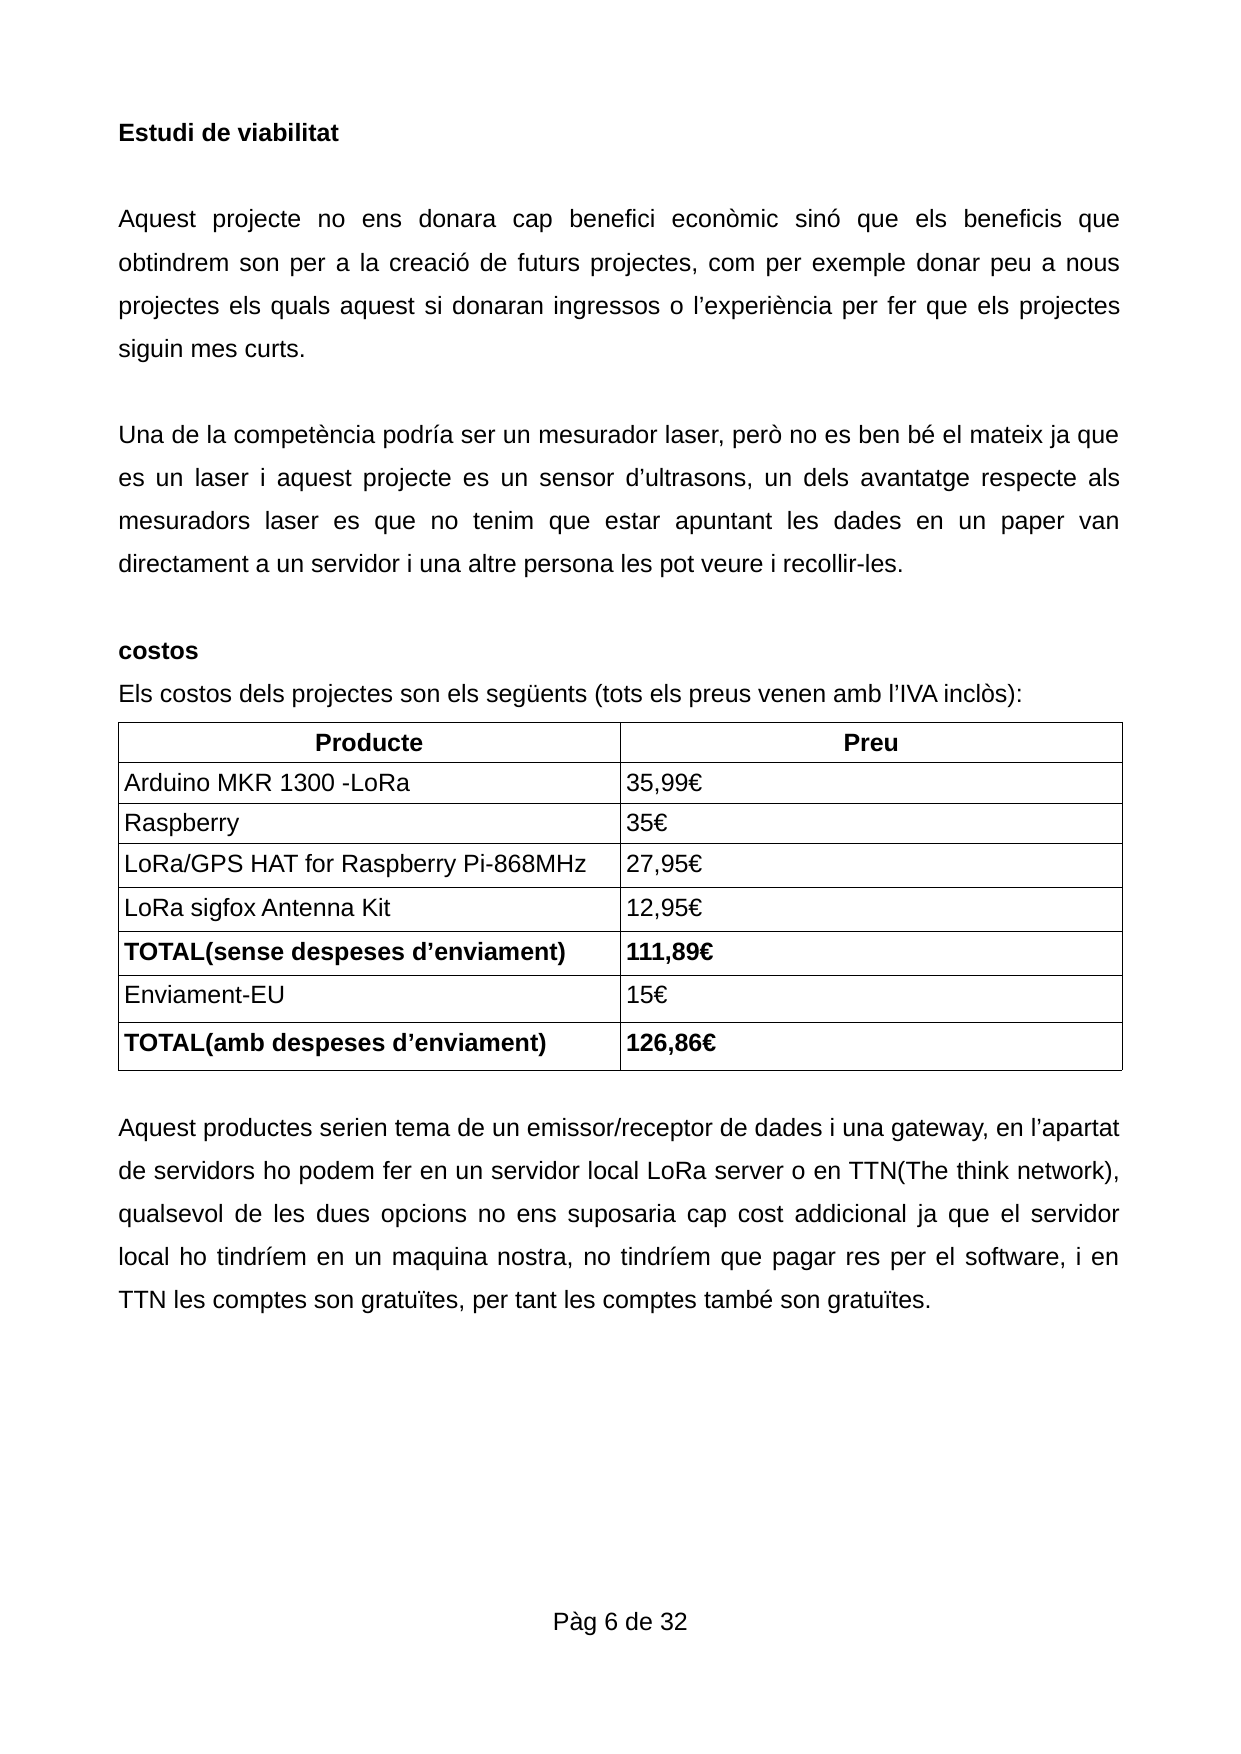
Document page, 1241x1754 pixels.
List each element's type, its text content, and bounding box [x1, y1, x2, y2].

table_cell 12,95€ [621, 888, 1122, 931]
table_cell Enviament-EU [119, 976, 620, 1022]
table_cell 35€ [621, 804, 1122, 843]
text Aquest productes serien tema de un emissor/receptor de dades i una gateway, en l’apartat de servidors ho podem fer en un servidor local LoRa server o en TTN(The think network), qualsevol de les dues opcions no ens suposaria cap cost addicional ja que el servidor local ho tindríem en un maquina nostra, no tindríem que pagar res per el software, i en TTN les comptes son gratuïtes, per tant les comptes també son gratuïtes. [118, 1113, 1122, 1314]
text Aquest projecte no ens donara cap benefici econòmic sinó que els beneficis que obtindrem son per a la creació de futurs projectes, com per exemple donar peu a nous projectes els quals aquest si donaran ingressos o l’experiència per fer que els projectes siguin mes curts. [118, 204, 1122, 362]
table_cell LoRa/GPS HAT for Raspberry Pi-868MHz [119, 844, 620, 887]
table_cell 111,89€ [621, 932, 1122, 975]
text Els costos dels projectes son els següents (tots els preus venen amb l’IVA inclòs): [118, 679, 1122, 707]
table_cell 126,86€ [621, 1023, 1122, 1070]
text Una de la competència podría ser un mesurador laser, però no es ben bé el mateix ja que es un laser i aquest projecte es un sensor d’ultrasons, un dels avantatge respecte als mesuradors laser es que no tenim que estar apuntant les dades en un paper van directament a un servidor i una altre persona les pot veure i recollir-les. [118, 420, 1122, 578]
table_header Preu [621, 723, 1122, 762]
table_header Producte [119, 723, 620, 762]
table_cell TOTAL(sense despeses d’enviament) [119, 932, 620, 975]
table_cell 15€ [621, 976, 1122, 1022]
table_cell LoRa sigfox Antenna Kit [119, 888, 620, 931]
table_cell Arduino MKR 1300 -LoRa [119, 763, 620, 802]
table_cell 35,99€ [621, 763, 1122, 802]
subtitle Estudi de viabilitat [118, 118, 1122, 147]
table_cell 27,95€ [621, 844, 1122, 887]
table_cell TOTAL(amb despeses d’enviament) [119, 1023, 620, 1070]
table_cell Raspberry [119, 804, 620, 843]
subtitle costos [118, 636, 1122, 664]
